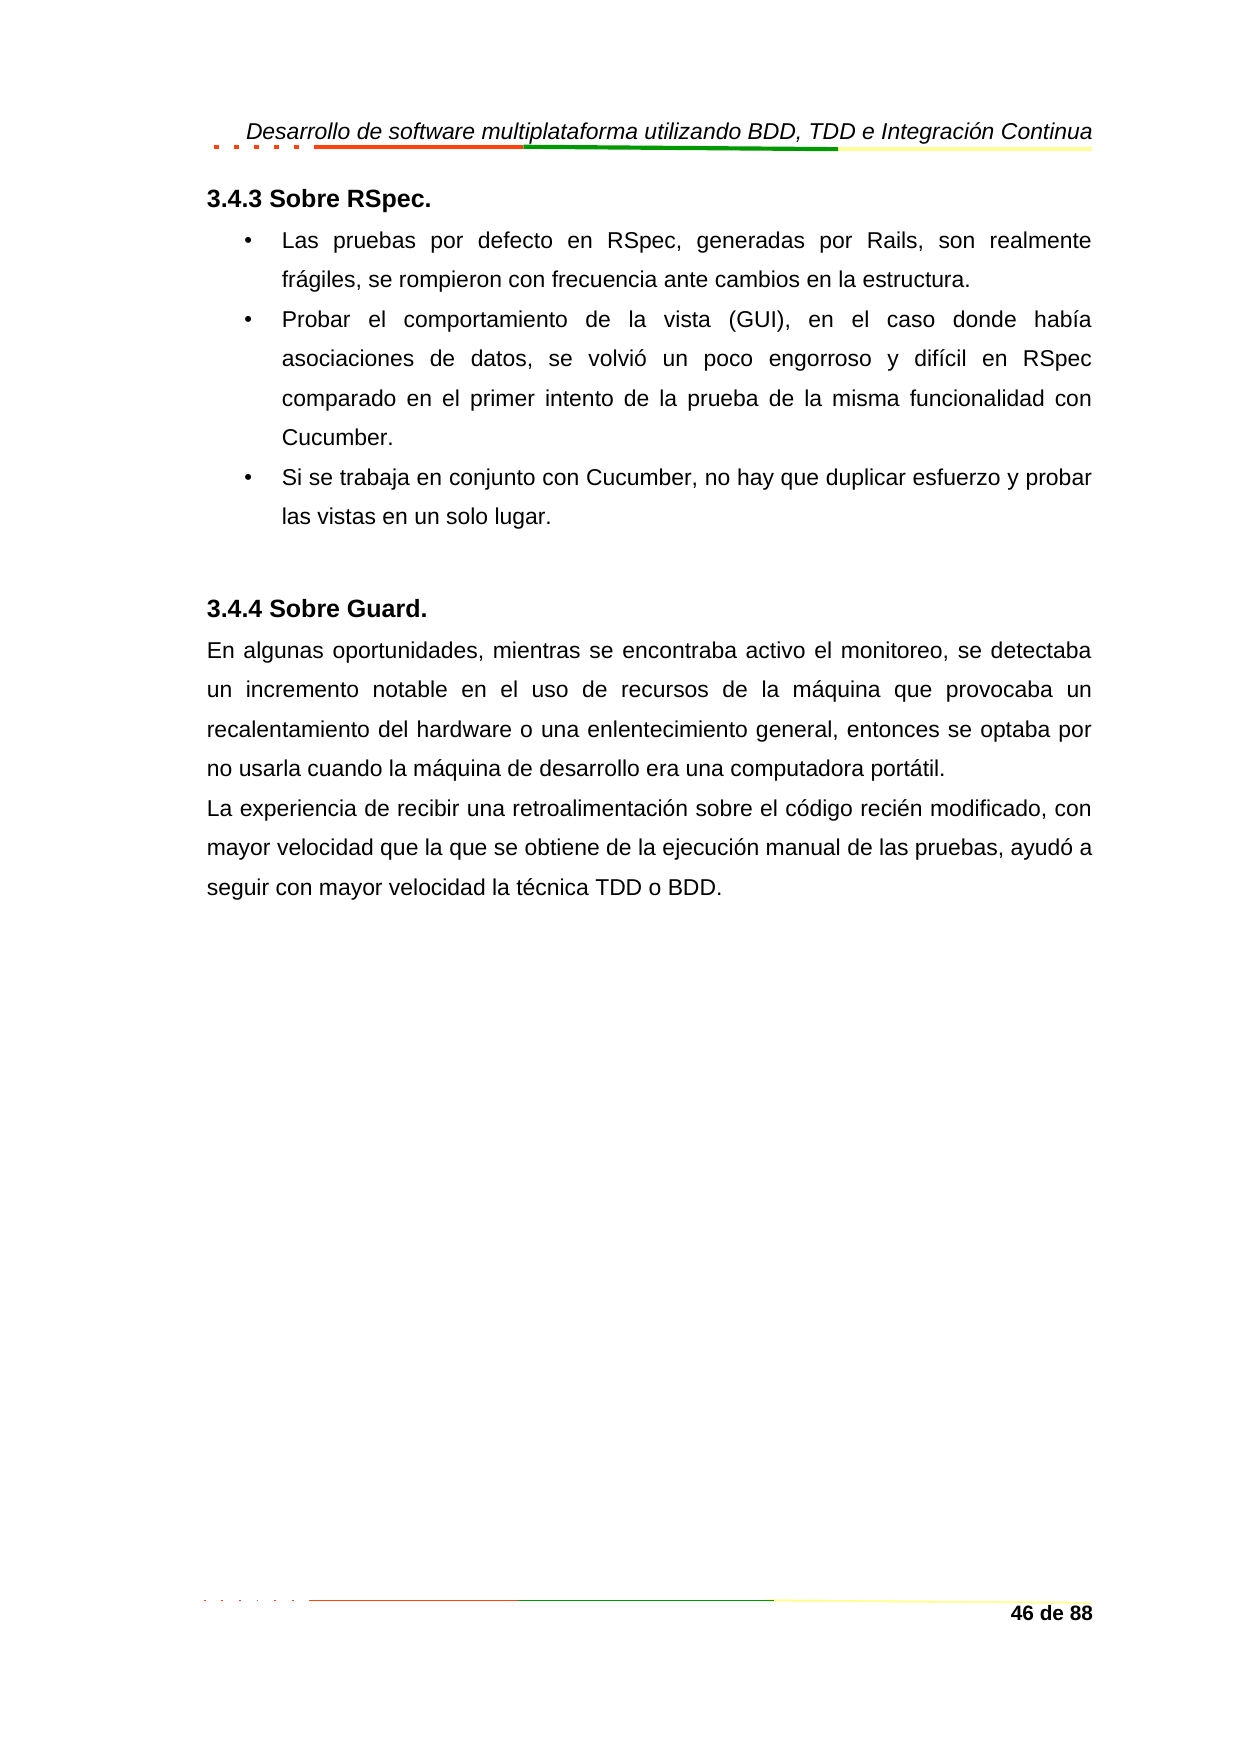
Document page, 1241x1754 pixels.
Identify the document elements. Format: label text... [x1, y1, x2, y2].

list Si se trabaja en conjunto con Cucumber, no hay que duplicar esfuerzo y probar las vistas en un solo lugar. [244, 464, 1093, 529]
list Las pruebas por defecto en RSpec, generadas por Rails, son realmente frágiles, se rompieron con frecuencia ante cambios en la estructura. [244, 227, 1093, 293]
text En algunas oportunidades, mientras se encontraba activo el monitoreo, se detectaba un incremento notable en el uso de recursos de la máquina que provocaba un recalentamiento del hardware o una enlentecimiento general, entonces se optaba por no usarla cuando la máquina de desarrollo era una computadora portátil. [207, 637, 1093, 782]
text La experiencia de recibir una retroalimentación sobre el código recién modificado, con mayor velocidad que la que se obtiene de la ejecución manual de las pruebas, ayudó a seguir con mayor velocidad la técnica TDD o BDD. [207, 795, 1093, 900]
text 3.4.4 Sobre Guard. [207, 594, 1093, 623]
list Probar el comportamiento de la vista (GUI), en el caso donde había asociaciones de datos, se volvió un poco engorroso y difícil en RSpec comparado en el primer intento de la prueba de la misma funcionalidad con Cucumber. [244, 306, 1093, 451]
text 3.4.3 Sobre RSpec. [207, 184, 1093, 212]
